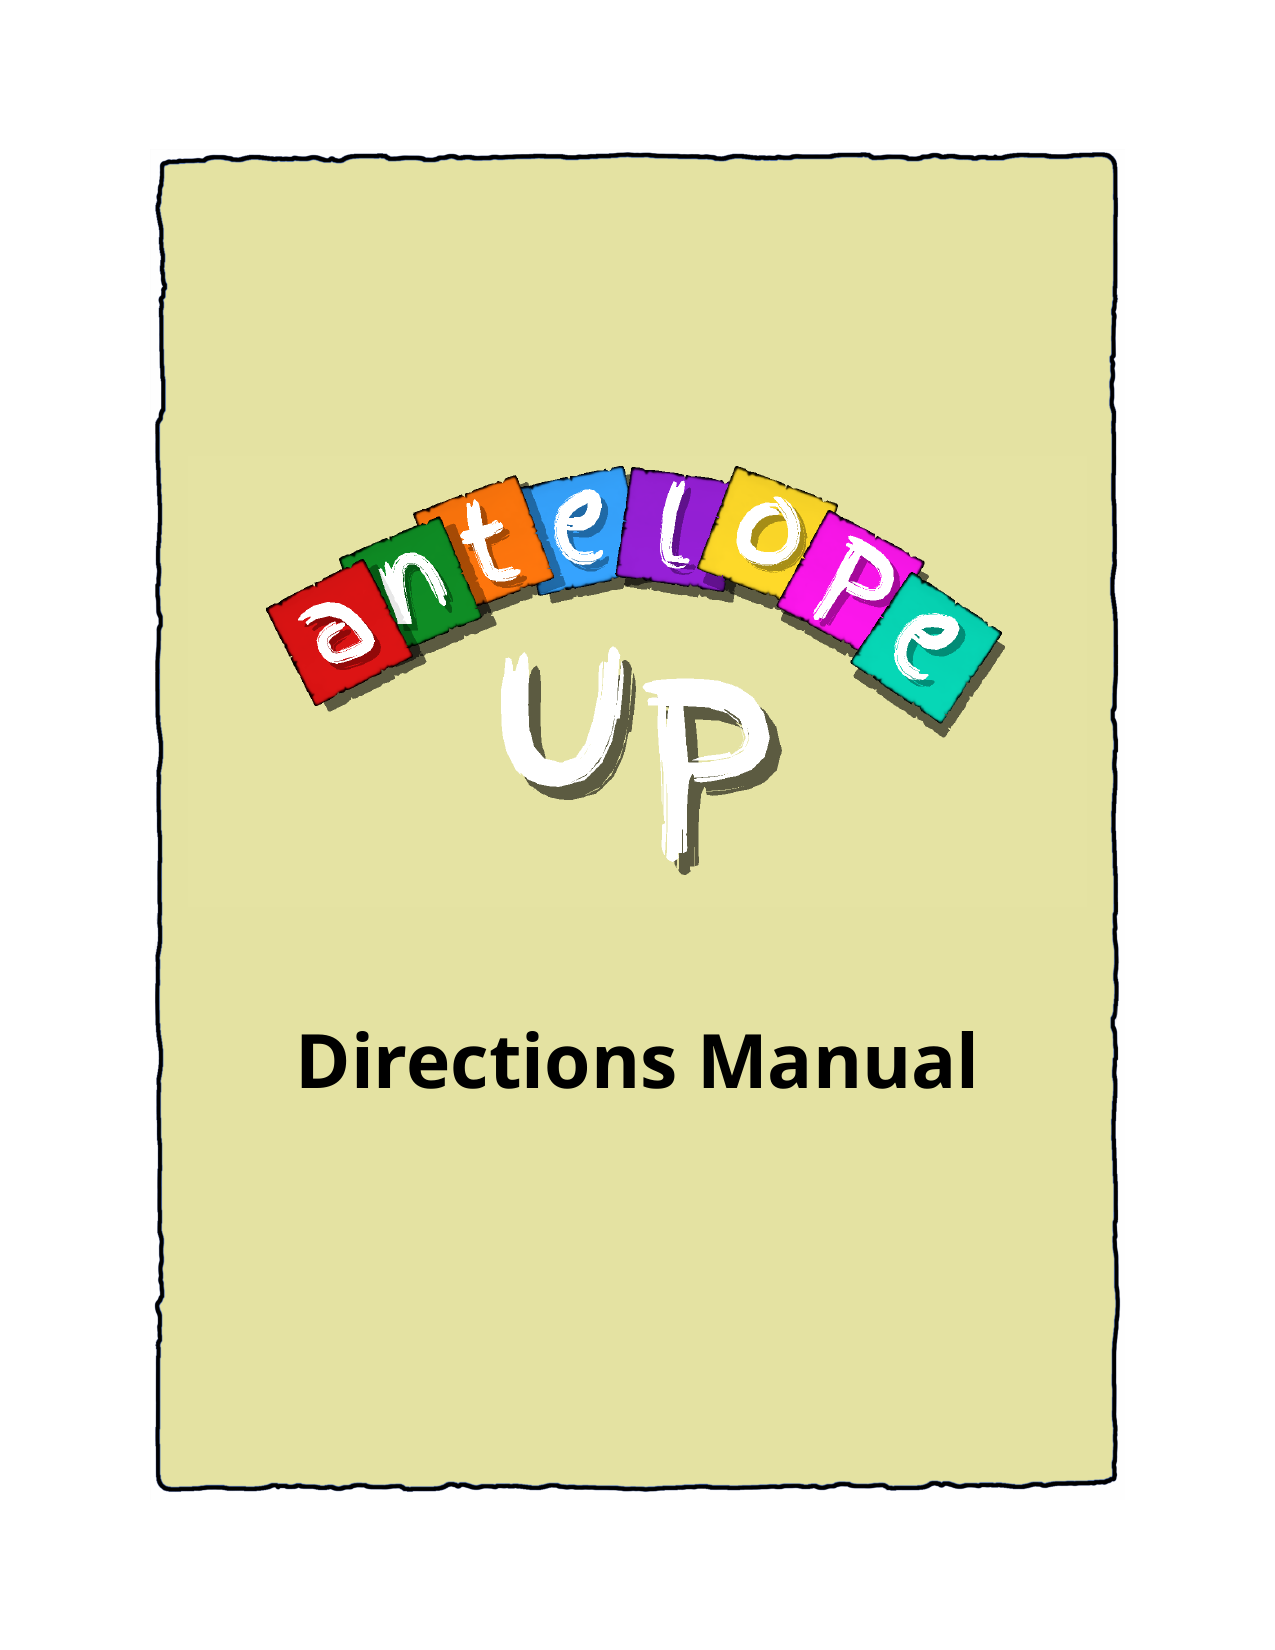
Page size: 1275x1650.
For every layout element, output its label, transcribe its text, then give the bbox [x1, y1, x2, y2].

picture [150, 149, 1125, 1500]
text Directions Manual [180, 1009, 1095, 1111]
